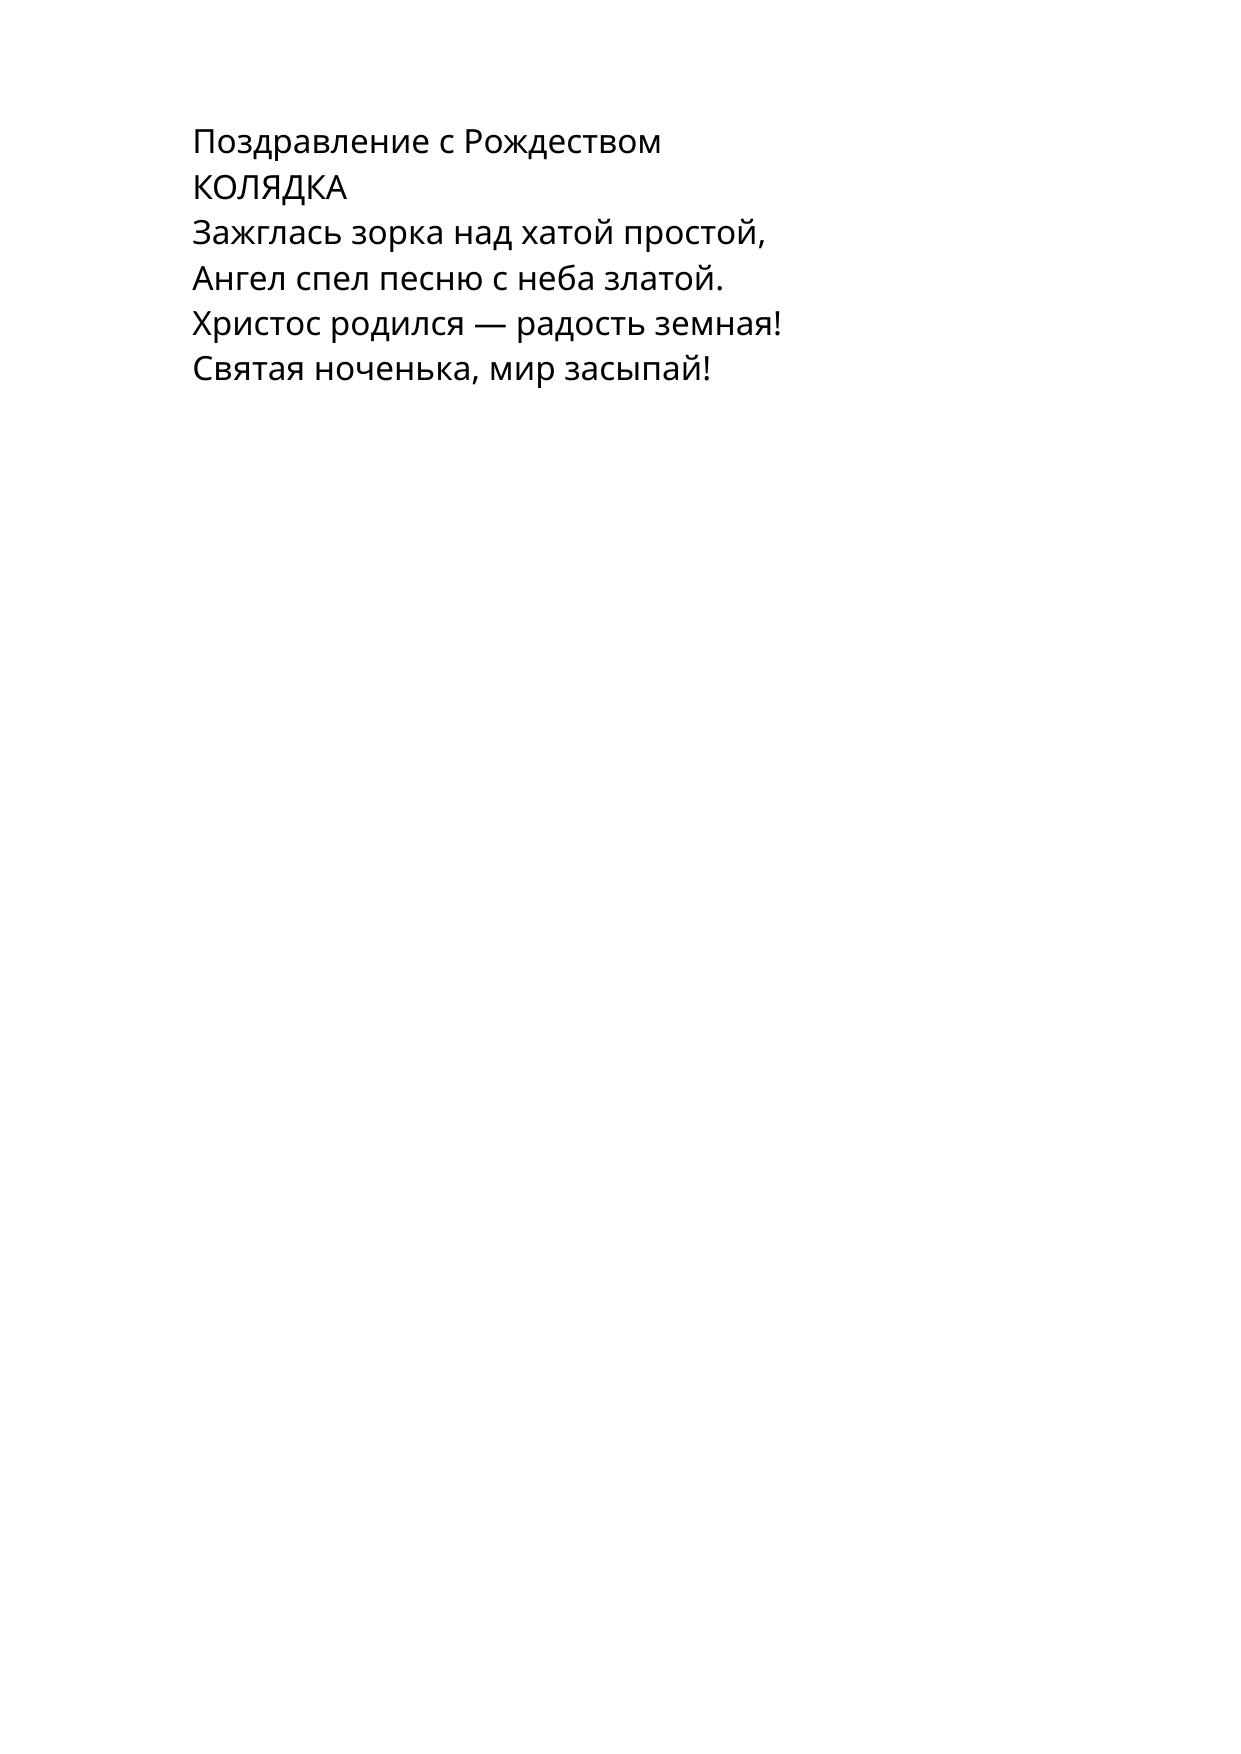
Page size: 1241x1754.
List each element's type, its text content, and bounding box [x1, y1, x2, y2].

text Христос родился — радость земная! [118, 300, 1181, 345]
text Поздравление с Рождеством [118, 118, 1181, 163]
text КОЛЯДКА [118, 163, 1181, 209]
text Ангел спел песню с неба златой. [118, 254, 1181, 300]
text Зажглась зорка над хатой простой, [118, 209, 1181, 254]
text Святая ноченька, мир засыпай! [118, 345, 1181, 391]
